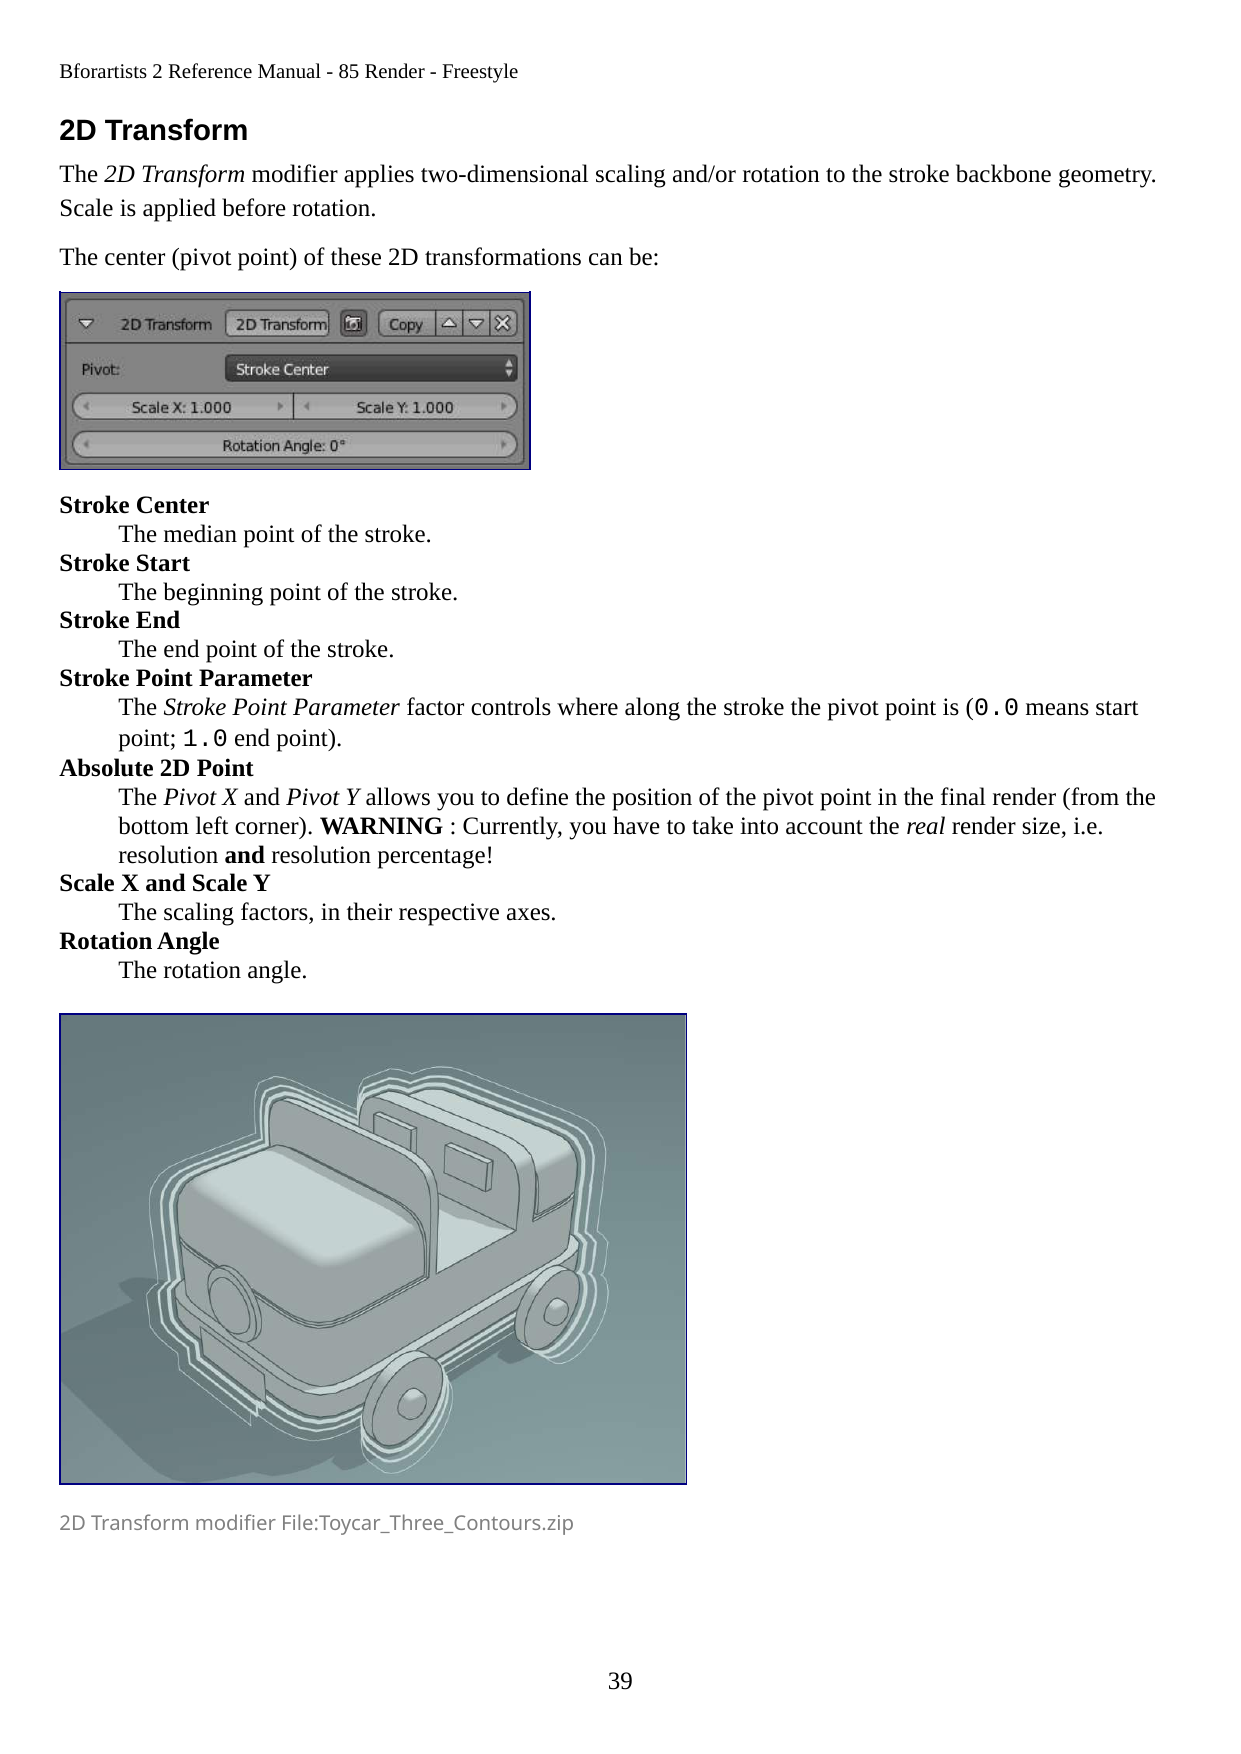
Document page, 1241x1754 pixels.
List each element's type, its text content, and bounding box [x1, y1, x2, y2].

subtitle Stroke End [59, 606, 1181, 634]
subtitle Stroke Start [59, 548, 1181, 577]
list The beginning point of the stroke. [118, 577, 1181, 606]
subtitle Absolute 2D Point [59, 753, 1181, 782]
list The scaling factors, in their respective axes. [118, 897, 1181, 926]
subtitle 2D Transform [59, 113, 1181, 146]
list The Stroke Point Parameter factor controls where along the stroke the pivot point is (0.0 means start point; 1.0 end point). [118, 692, 1181, 753]
picture [61, 1015, 686, 1483]
subtitle Rotation Angle [59, 926, 1181, 955]
subtitle Scale X and Scale Y [59, 868, 1181, 897]
list The end point of the stroke. [118, 634, 1181, 663]
list The Pivot X and Pivot Y allows you to define the position of the pivot point in the final render (from the bottom left corner). WARNING : Currently, you have to take into account the real render size, i.e. resolution and resolution percentage! [118, 782, 1181, 868]
subtitle Stroke Point Parameter [59, 663, 1181, 692]
text The center (pivot point) of these 2D transformations can be: [59, 242, 1181, 271]
text 2D Transform modifier File:Toycar_Three_Contours.zip [59, 1505, 1181, 1536]
text The 2D Transform modifier applies two-dimensional scaling and/or rotation to the stroke backbone geometry. Scale is applied before rotation. [59, 159, 1181, 222]
list The median point of the stroke. [118, 519, 1181, 548]
picture [61, 293, 529, 469]
list The rotation angle. [118, 955, 1181, 983]
subtitle Stroke Center [59, 491, 1181, 519]
